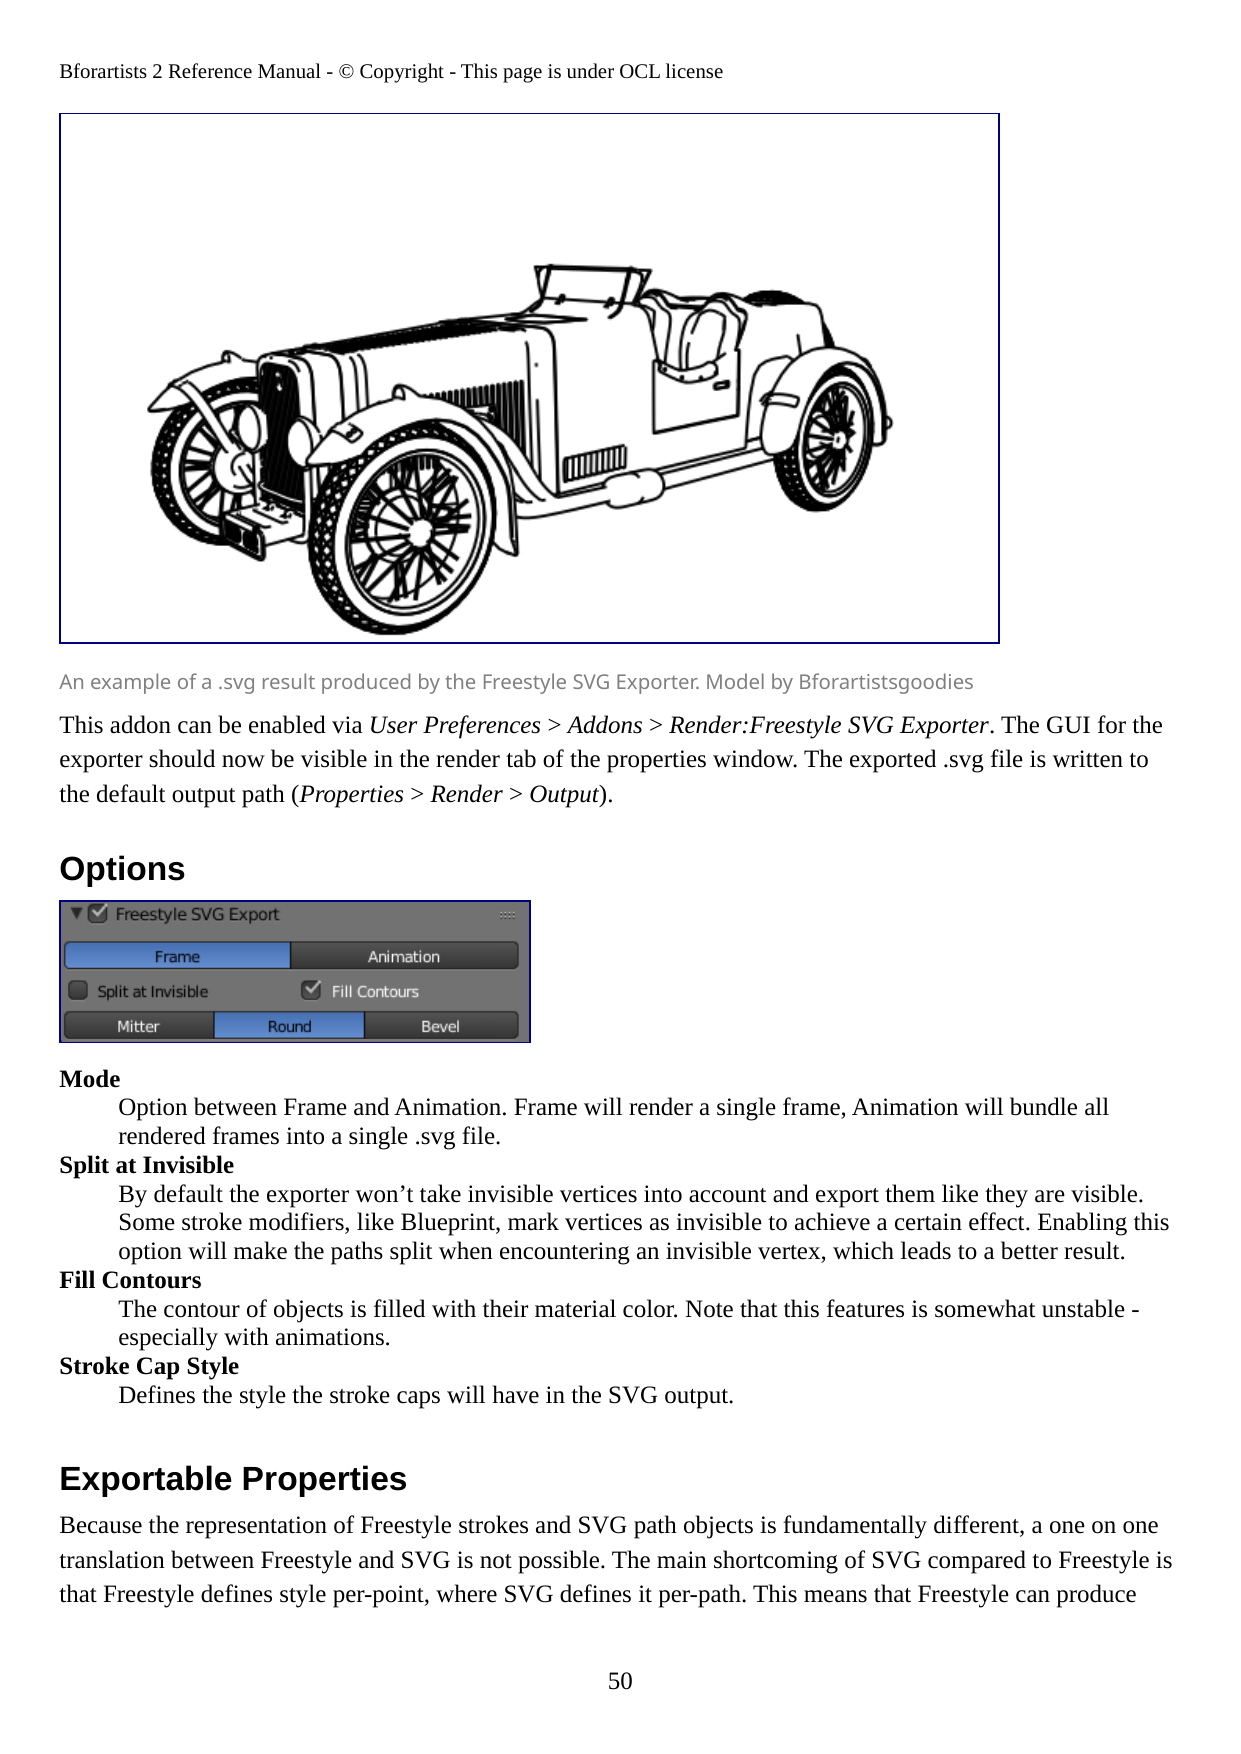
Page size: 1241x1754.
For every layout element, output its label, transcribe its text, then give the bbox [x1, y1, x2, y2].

list Option between Frame and Animation. Frame will render a single frame, Animation will bundle all rendered frames into a single .svg file. [118, 1092, 1181, 1150]
list By default the exporter won’t take invisible vertices into account and export them like they are visible. Some stroke modifiers, like Blueprint, mark vertices as invisible to achieve a certain effect. Enabling this option will make the paths split when encountering an invisible vertex, which leads to a better result. [118, 1179, 1181, 1265]
text This addon can be enabled via User Preferences > Addons > Render:Freestyle SVG Exporter. The GUI for the exporter should now be visible in the render tab of the properties window. The exported .svg file is written to the default output path (Properties > Render > Output). [59, 710, 1181, 808]
subtitle Options [59, 849, 1181, 887]
subtitle Split at Invisible [59, 1150, 1181, 1179]
subtitle Stroke Cap Style [59, 1351, 1181, 1380]
text An example of a .svg result produced by the Freestyle SVG Exporter. Model by Bforartistsgoodies [59, 664, 1181, 695]
list The contour of objects is filled with their material color. Note that this features is somewhat unstable - especially with animations. [118, 1294, 1181, 1351]
subtitle Fill Contours [59, 1265, 1181, 1294]
text Because the representation of Freestyle strokes and SVG path objects is fundamentally different, a one on one translation between Freestyle and SVG is not possible. The main shortcoming of SVG compared to Freestyle is that Freestyle defines style per-point, where SVG defines it per-path. This means that Freestyle can produce [59, 1510, 1181, 1608]
subtitle Exportable Properties [59, 1459, 1181, 1498]
list Defines the style the stroke caps will have in the SVG output. [118, 1380, 1181, 1409]
picture [61, 902, 529, 1042]
subtitle Mode [59, 1064, 1181, 1092]
picture [61, 114, 998, 642]
